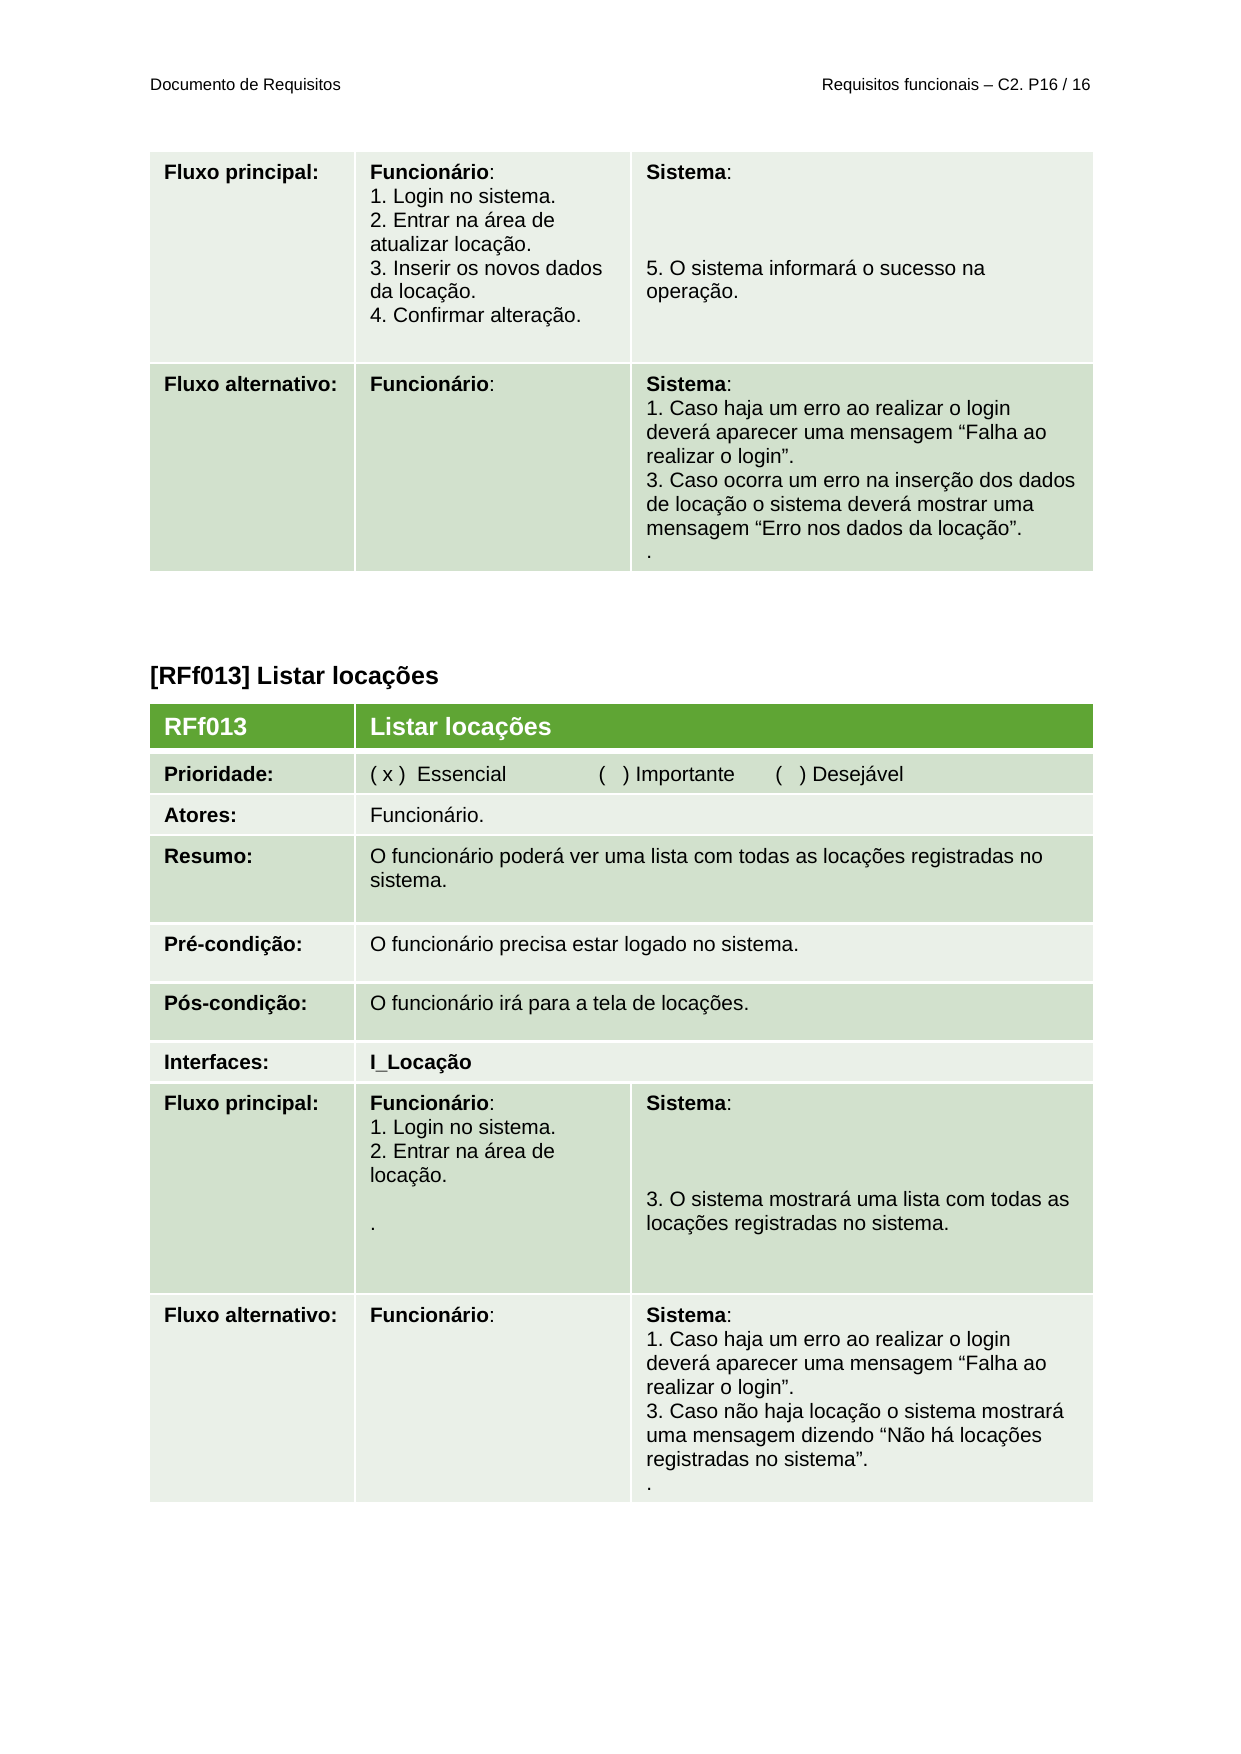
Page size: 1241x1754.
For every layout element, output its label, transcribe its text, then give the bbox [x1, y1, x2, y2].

table_cell Funcionário: 1. Login no sistema. 2. Entrar na área de atualizar locação. 3. Inserir os novos dados da locação. 4. Confirmar alteração. [356, 152, 630, 362]
table_cell Atores: [150, 795, 354, 834]
table_cell Pré-condição: [150, 925, 354, 981]
table_cell Funcionário: [356, 364, 630, 571]
table_cell Funcionário. [356, 795, 1093, 834]
table_cell ( x ) Essencial ( ) Importante ( ) Desejável [356, 754, 1093, 793]
table_cell Funcionário: 1. Login no sistema. 2. Entrar na área de locação. . [356, 1084, 630, 1293]
table_cell Pós-condição: [150, 984, 354, 1040]
table_cell Fluxo alternativo: [150, 1295, 354, 1502]
table_cell Fluxo principal: [150, 1084, 354, 1293]
table_cell Prioridade: [150, 754, 354, 793]
table_cell Sistema: 5. O sistema informará o sucesso na operação. [632, 152, 1093, 362]
table_cell Resumo: [150, 836, 354, 922]
table_cell Fluxo principal: [150, 152, 354, 362]
table_cell O funcionário irá para a tela de locações. [356, 984, 1093, 1040]
table_header Listar locações [356, 704, 1093, 748]
table_cell O funcionário precisa estar logado no sistema. [356, 925, 1093, 981]
table_cell I_Locação [356, 1043, 1093, 1081]
table_cell Funcionário: [356, 1295, 630, 1502]
table_cell O funcionário poderá ver uma lista com todas as locações registradas no sistema. [356, 836, 1093, 922]
table_cell Fluxo alternativo: [150, 364, 354, 571]
table_cell Sistema: 3. O sistema mostrará uma lista com todas as locações registradas no sistema. [632, 1084, 1093, 1293]
table_cell Sistema: 1. Caso haja um erro ao realizar o login deverá aparecer uma mensagem “Falha ao realizar o login”. 3. Caso não haja locação o sistema mostrará uma mensagem dizendo “Não há locações registradas no sistema”. . [632, 1295, 1093, 1502]
table_cell Sistema: 1. Caso haja um erro ao realizar o login deverá aparecer uma mensagem “Falha ao realizar o login”. 3. Caso ocorra um erro na inserção dos dados de locação o sistema deverá mostrar uma mensagem “Erro nos dados da locação”. . [632, 364, 1093, 571]
table_header RFf013 [150, 704, 354, 748]
text [RFf013] Listar locações [150, 661, 1090, 689]
table_cell Interfaces: [150, 1043, 354, 1081]
